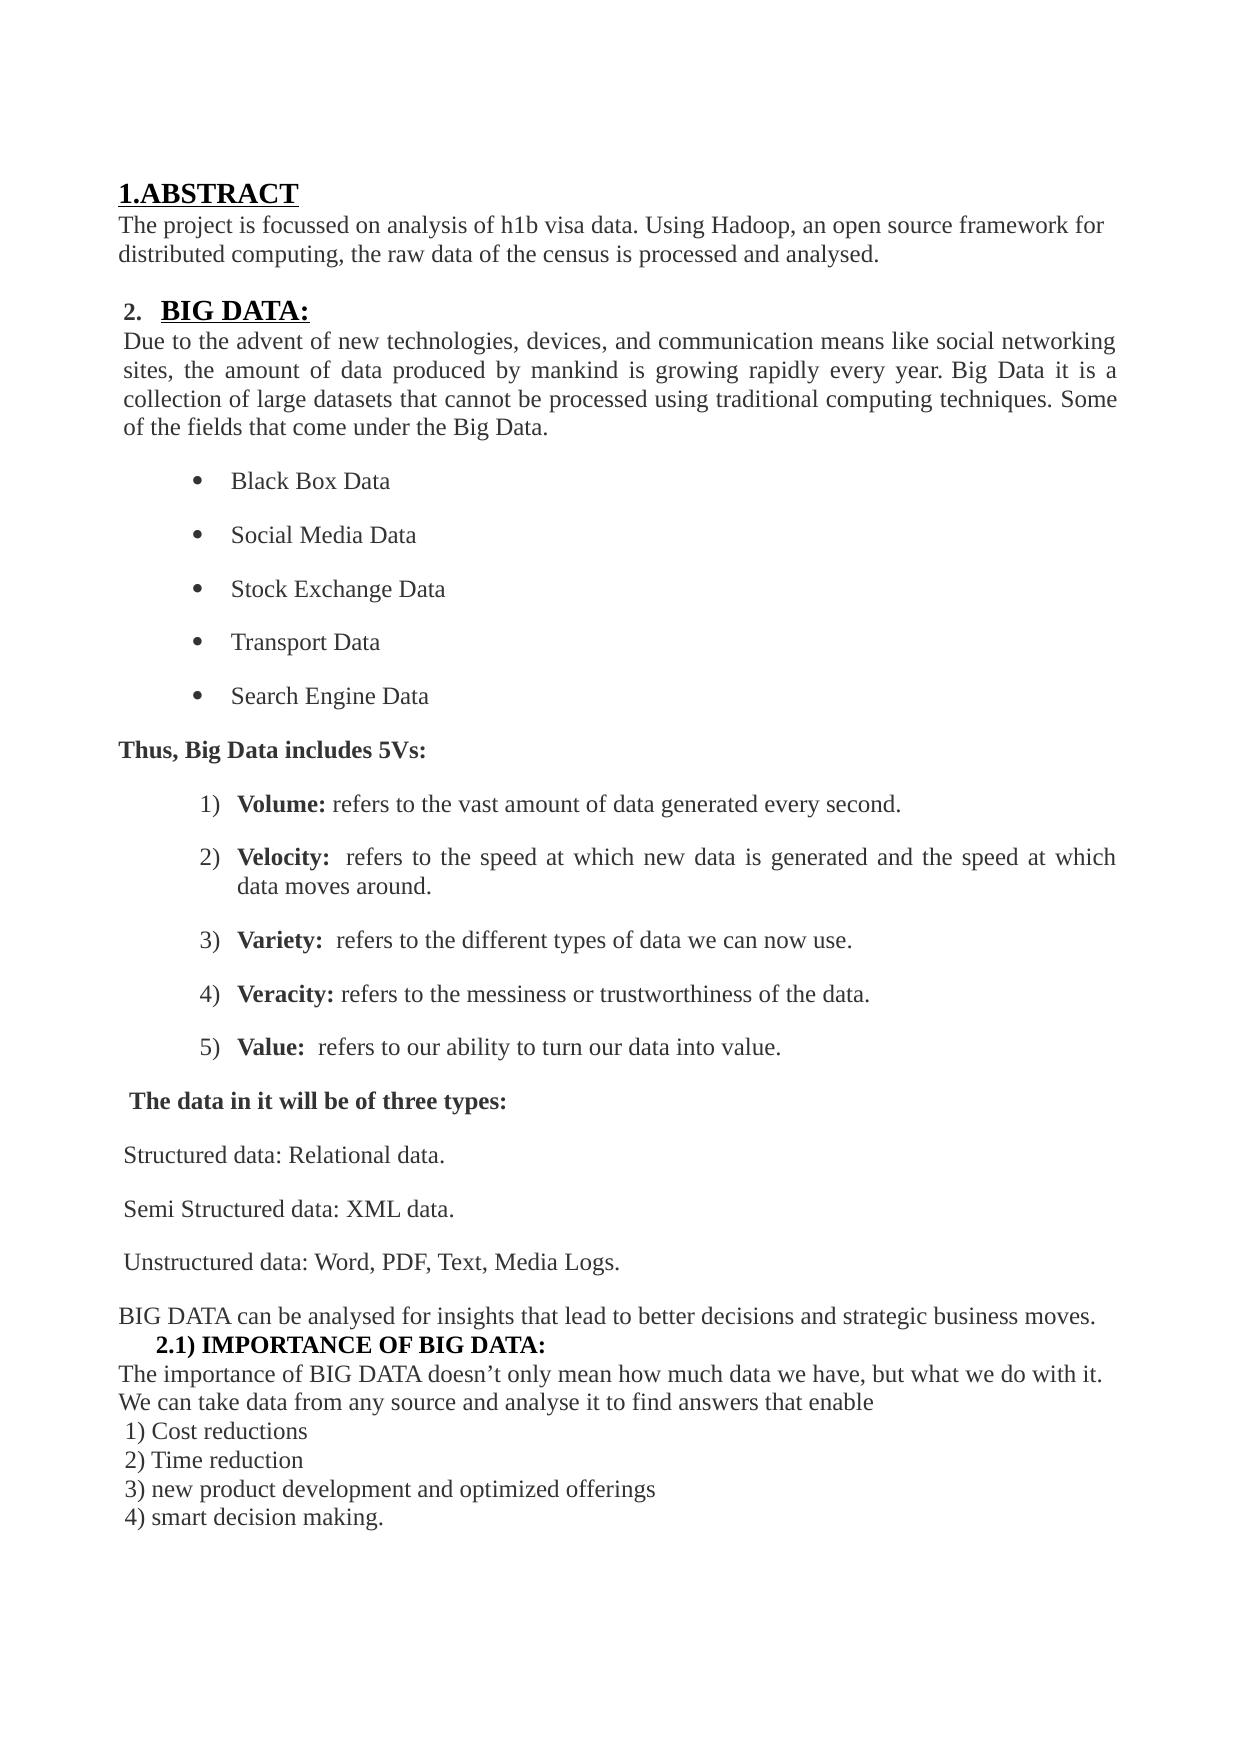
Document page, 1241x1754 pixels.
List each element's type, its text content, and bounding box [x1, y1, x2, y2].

list Veracity: refers to the messiness or trustworthiness of the data. [199, 979, 1117, 1007]
list Volume: refers to the vast amount of data generated every second. [199, 789, 1117, 817]
text The project is focussed on analysis of h1b visa data. Using Hadoop, an open source framework for distributed computing, the raw data of the census is processed and analysed. [118, 210, 1122, 268]
text Unstructured data: Word, PDF, Text, Media Logs. [123, 1247, 1117, 1276]
text Due to the advent of new technologies, devices, and communication means like social networking sites, the amount of data produced by mankind is growing rapidly every year. Big Data it is a collection of large datasets that cannot be processed using traditional computing techniques. Some of the fields that come under the Big Data. [123, 326, 1117, 441]
list Stock Exchange Data [193, 574, 1117, 602]
subtitle 1.ABSTRACT [118, 177, 1122, 210]
list Transport Data [193, 627, 1117, 656]
list Velocity: refers to the speed at which new data is generated and the speed at which data moves around. [199, 842, 1117, 900]
text Structured data: Relational data. [123, 1140, 1117, 1169]
list Social Media Data [193, 520, 1117, 549]
list Black Box Data [193, 466, 1117, 495]
list Variety: refers to the different types of data we can now use. [199, 925, 1117, 954]
text The importance of BIG DATA doesn’t only mean how much data we have, but what we do with it. We can take data from any source and analyse it to find answers that enable 1) Cost reductions [118, 1359, 1122, 1445]
subtitle BIG DATA: [123, 293, 1122, 326]
list Search Engine Data [193, 681, 1117, 710]
text Semi Structured data: XML data. [123, 1194, 1117, 1222]
text The data in it will be of three types: [123, 1086, 1117, 1115]
text 2) Time reduction 3) new product development and optimized offerings 4) smart decision making. [118, 1445, 1122, 1531]
text BIG DATA can be analysed for insights that lead to better decisions and strategic business moves. 2.1) IMPORTANCE OF BIG DATA: [118, 1301, 1122, 1359]
list Value: refers to our ability to turn our data into value. [199, 1032, 1117, 1061]
text Thus, Big Data includes 5Vs: [118, 735, 1117, 764]
